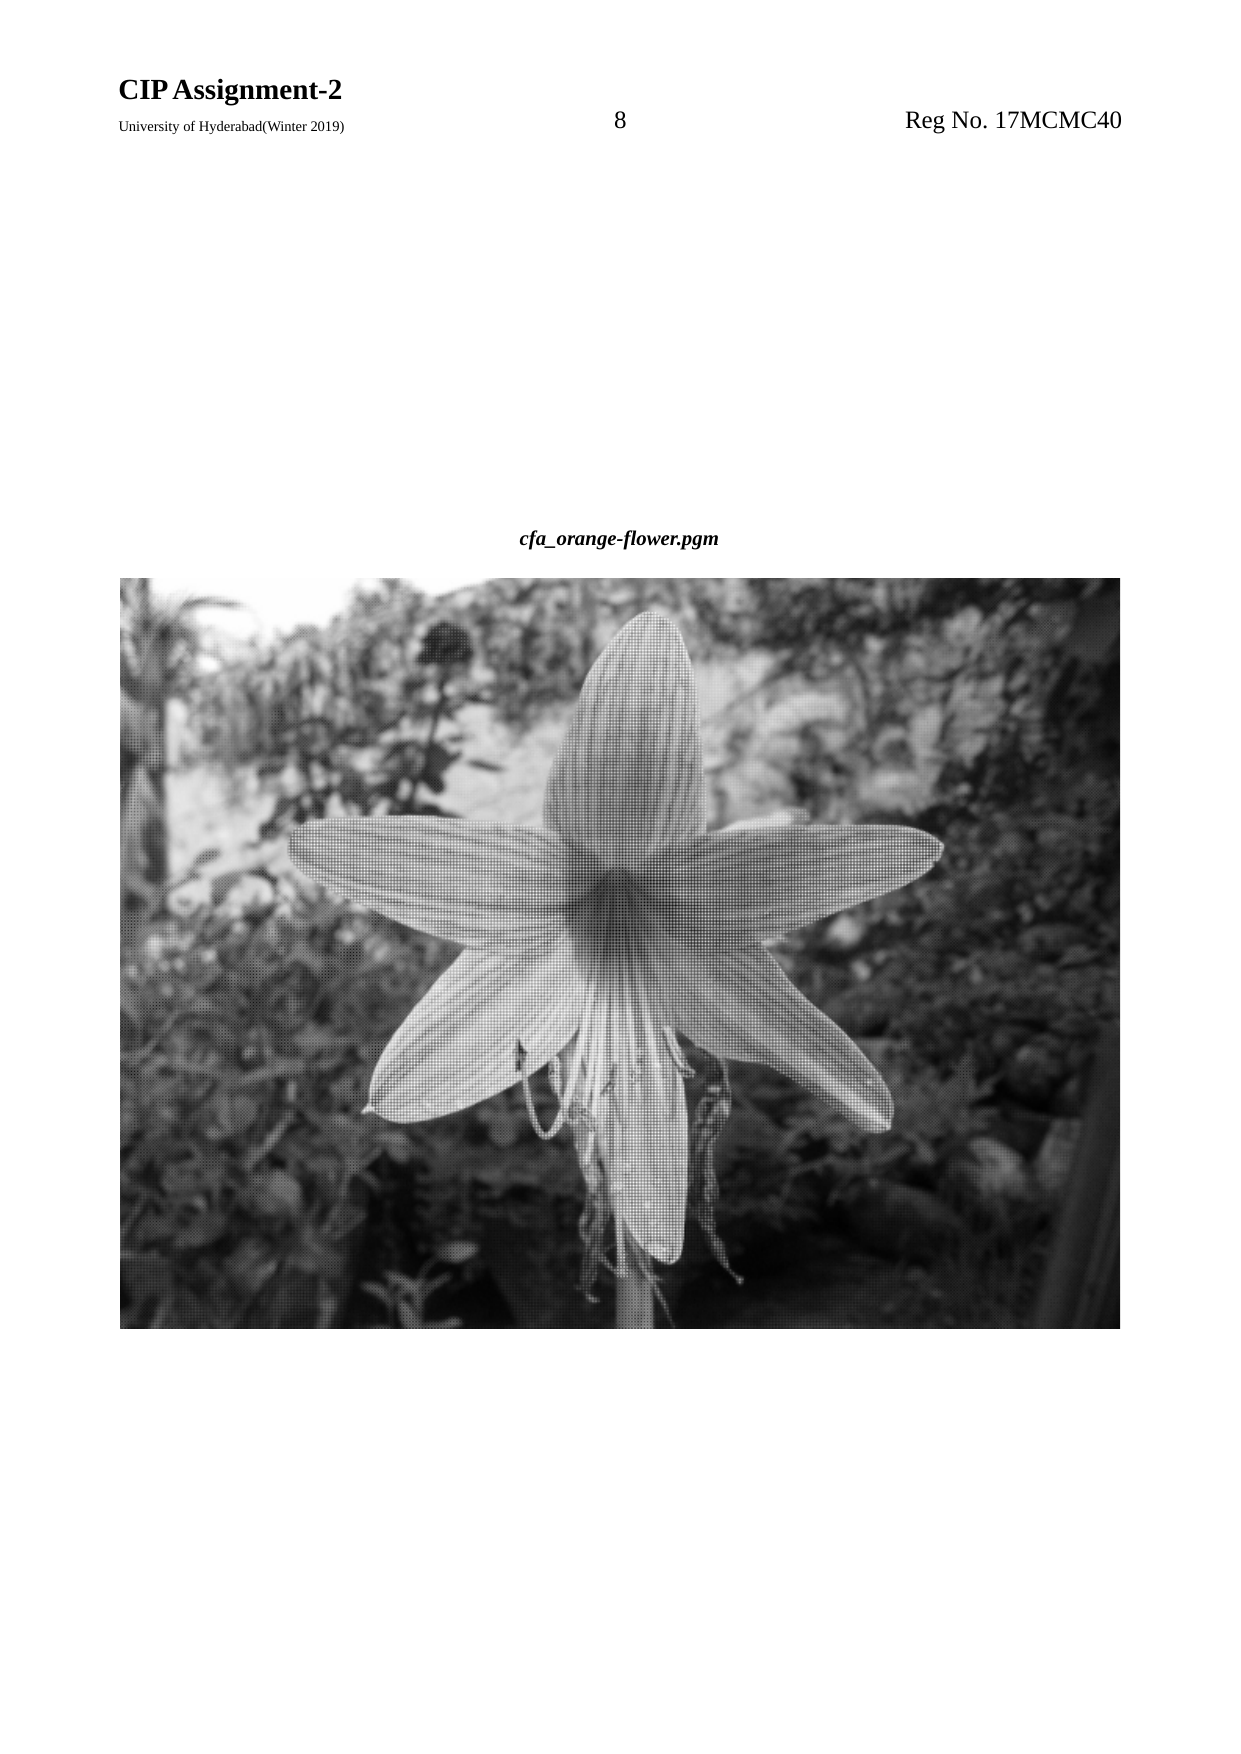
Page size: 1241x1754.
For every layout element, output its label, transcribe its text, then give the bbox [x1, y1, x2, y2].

picture [120, 578, 1121, 1329]
text cfa_orange-flower.pgm [118, 526, 1122, 550]
